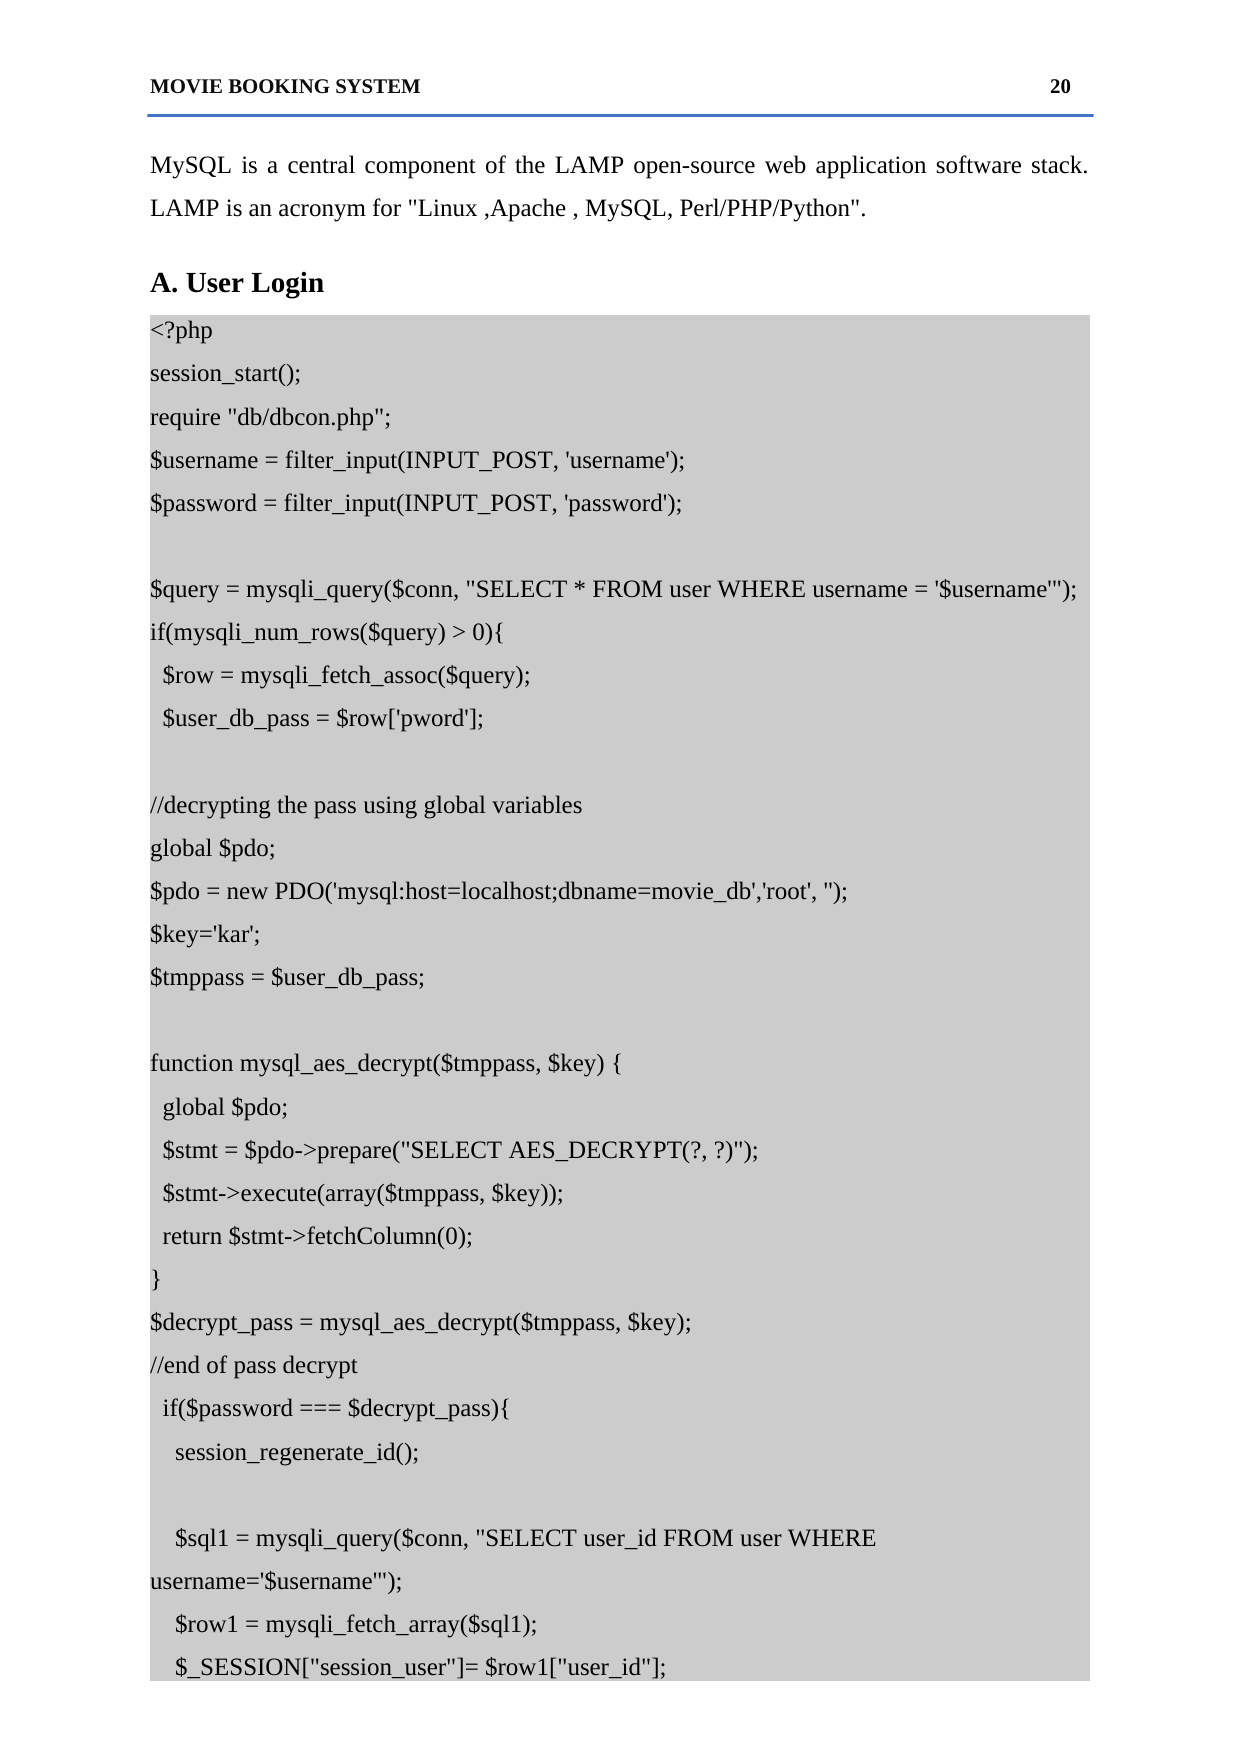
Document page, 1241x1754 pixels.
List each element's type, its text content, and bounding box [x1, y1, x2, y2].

text $pdo = new PDO('mysql:host=localhost;dbname=movie_db','root', ''); [150, 876, 1090, 905]
text A. User Login [150, 265, 1090, 299]
text function mysql_aes_decrypt($tmppass, $key) { [150, 1048, 1090, 1077]
text MySQL is a central component of the LAMP open-source web application software stack. LAMP is an acronym for "Linux ,Apache , MySQL, Perl/PHP/Python". [150, 150, 1090, 222]
text $sql1 = mysqli_query($conn, "SELECT user_id FROM user WHERE username='$username'"); [150, 1523, 1090, 1595]
text if(mysqli_num_rows($query) > 0){ [150, 617, 1090, 646]
text <?php [150, 315, 1090, 344]
text $decrypt_pass = mysql_aes_decrypt($tmppass, $key); [150, 1307, 1090, 1336]
text $username = filter_input(INPUT_POST, 'username'); [150, 445, 1090, 473]
text $_SESSION["session_user"]= $row1["user_id"]; [150, 1652, 1090, 1681]
text //end of pass decrypt [150, 1350, 1090, 1379]
text require "db/dbcon.php"; [150, 402, 1090, 430]
text if($password === $decrypt_pass){ [150, 1393, 1090, 1422]
text global $pdo; [150, 1092, 1090, 1120]
text $query = mysqli_query($conn, "SELECT * FROM user WHERE username = '$username'"); [150, 574, 1090, 603]
text $stmt->execute(array($tmppass, $key)); [150, 1178, 1090, 1207]
text $row1 = mysqli_fetch_array($sql1); [150, 1609, 1090, 1638]
text $row = mysqli_fetch_assoc($query); [150, 660, 1090, 689]
text } [150, 1264, 1090, 1293]
text $tmppass = $user_db_pass; [150, 962, 1090, 991]
text global $pdo; [150, 833, 1090, 862]
text session_regenerate_id(); [150, 1437, 1090, 1465]
text $password = filter_input(INPUT_POST, 'password'); [150, 488, 1090, 517]
text session_start(); [150, 358, 1090, 387]
text $key='kar'; [150, 919, 1090, 948]
text return $stmt->fetchColumn(0); [150, 1221, 1090, 1250]
text $user_db_pass = $row['pword']; [150, 703, 1090, 732]
text $stmt = $pdo->prepare("SELECT AES_DECRYPT(?, ?)"); [150, 1135, 1090, 1163]
text //decrypting the pass using global variables [150, 790, 1090, 818]
